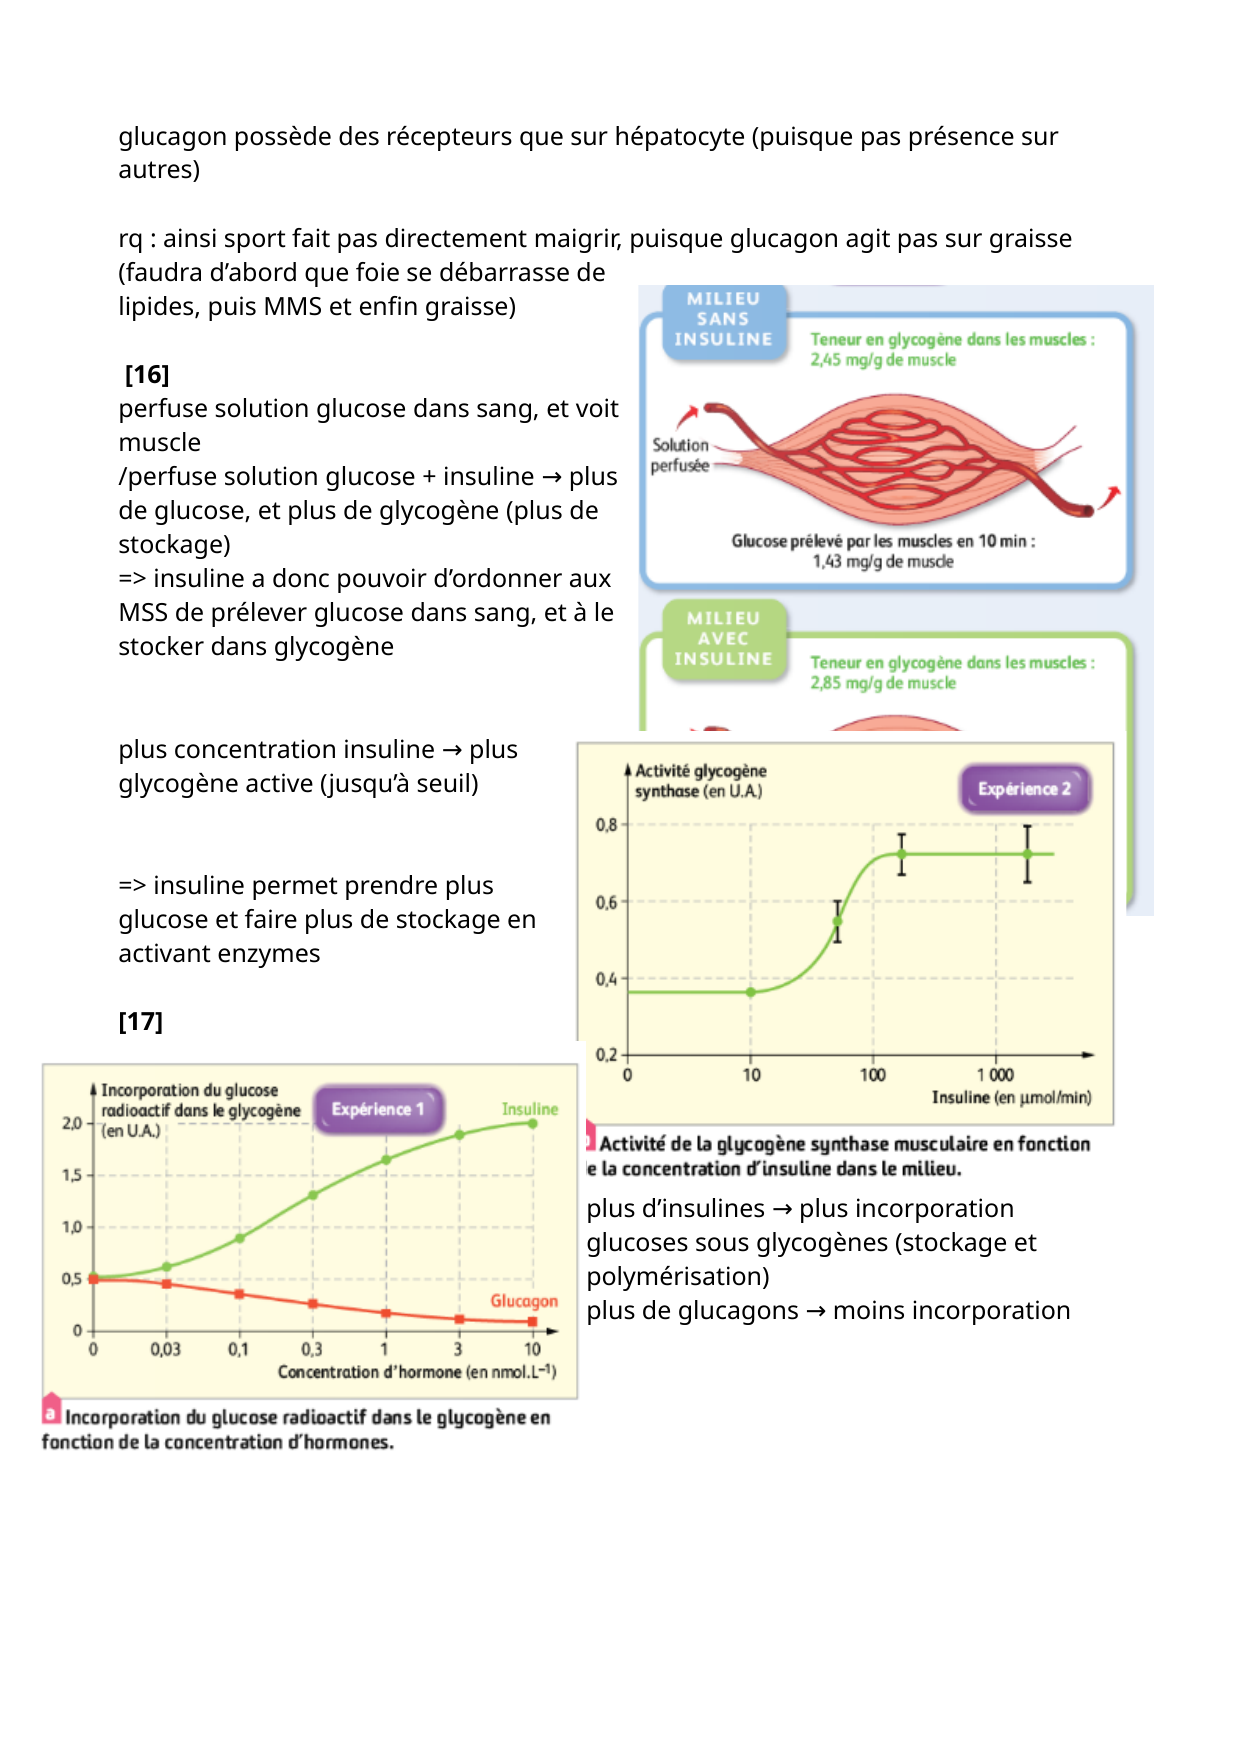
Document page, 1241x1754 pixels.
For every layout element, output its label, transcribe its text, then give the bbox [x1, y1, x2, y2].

text plus d’insulines → plus incorporation glucoses sous glycogènes (stockage et polymérisation) [586, 1191, 1122, 1293]
text glucagon possède des récepteurs que sur hépatocyte (puisque pas présence sur autres) [118, 118, 1122, 186]
picture [39, 285, 1154, 1455]
text plus concentration insuline → plus glycogène active (jusqu’à seuil) [118, 731, 560, 799]
text [16] [118, 357, 638, 391]
text => insuline a donc pouvoir d’ordonner aux MSS de prélever glucose dans sang, et à le stocker dans glycogène [118, 561, 638, 663]
text /perfuse solution glucose + insuline → plus de glucose, et plus de glycogène (plus de stockage) [118, 459, 638, 561]
text => insuline permet prendre plus glucose et faire plus de stockage en activant enzymes [118, 867, 560, 970]
text [17] [118, 1004, 560, 1038]
text perfuse solution glucose dans sang, et voit muscle [118, 391, 638, 459]
text plus de glucagons → moins incorporation [586, 1293, 1122, 1327]
text rq : ainsi sport fait pas directement maigrir, puisque glucagon agit pas sur graisse (faudra d’abord que foie se débarrasse de lipides, puis MMS et enfin graisse) [118, 220, 1122, 322]
